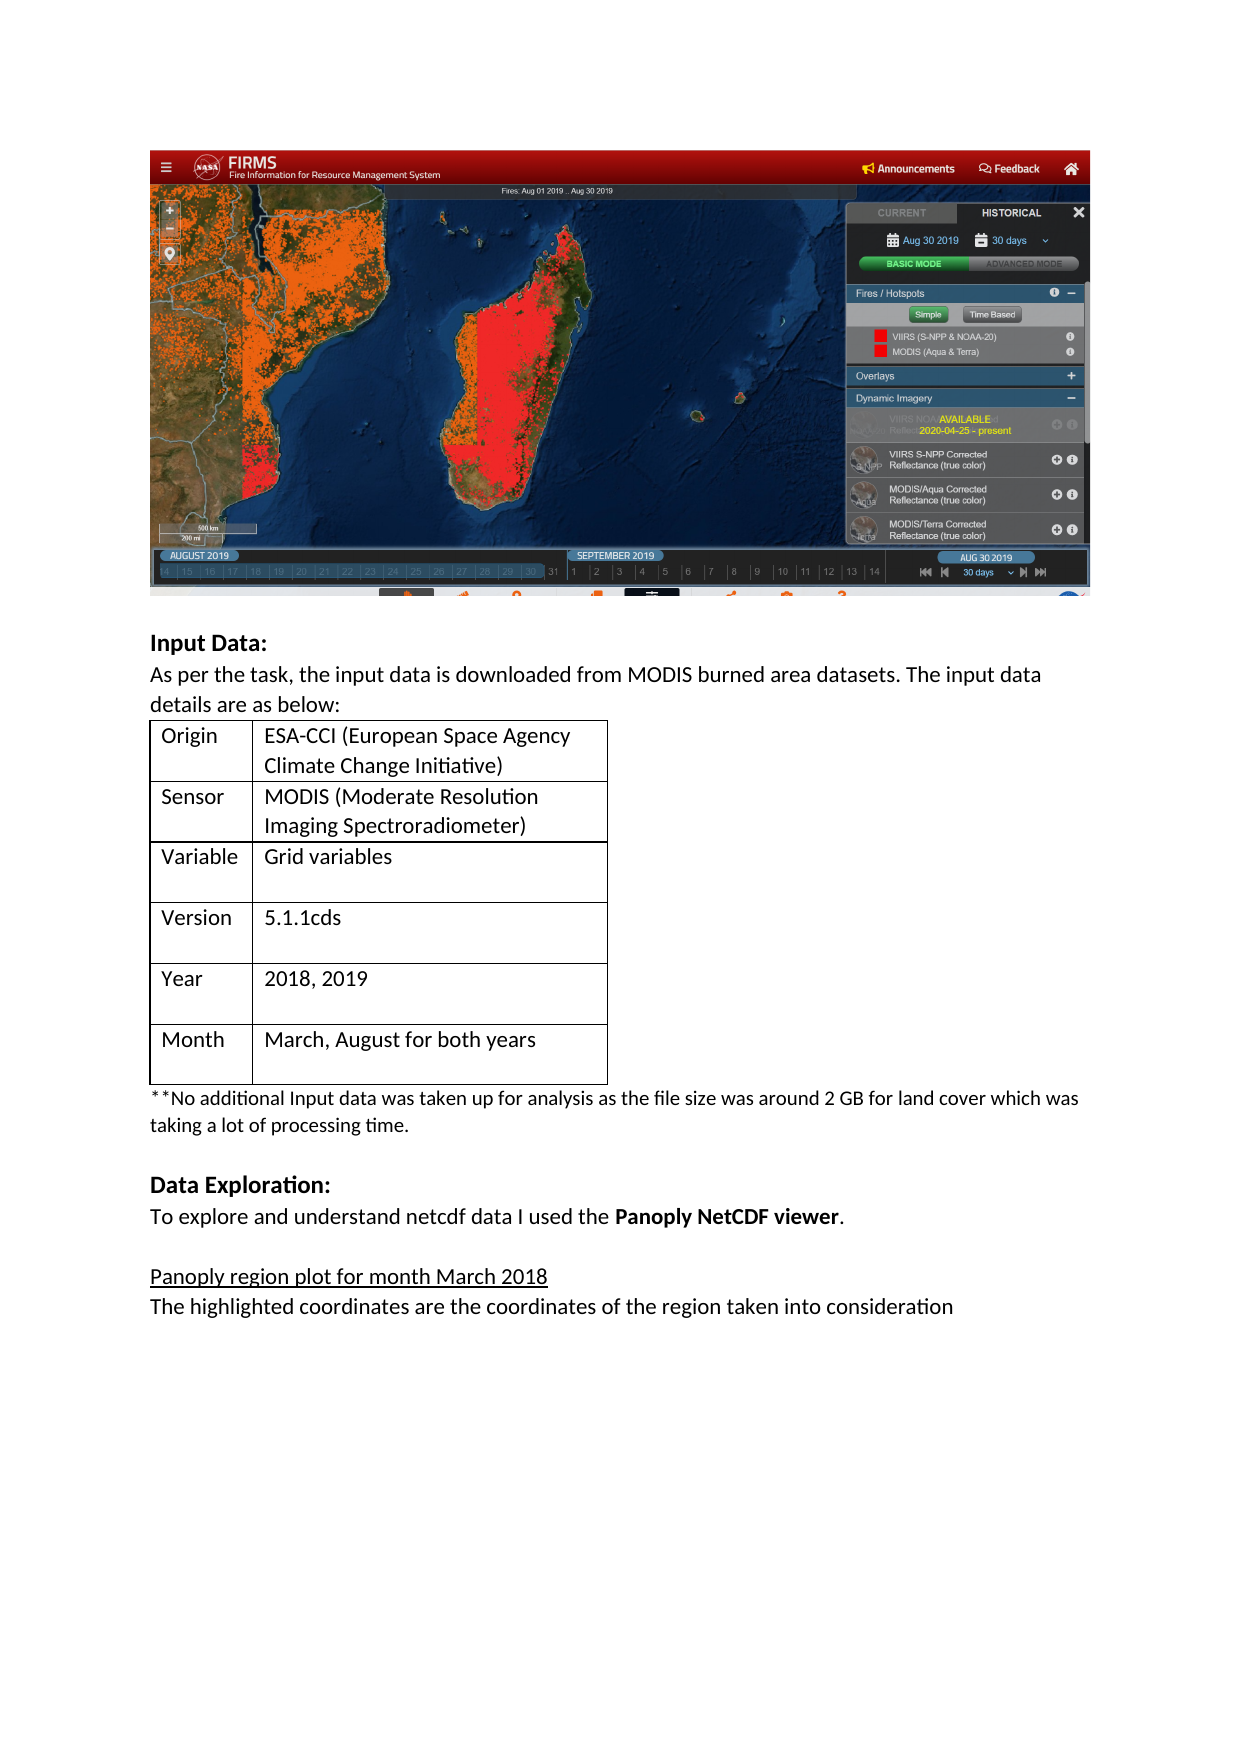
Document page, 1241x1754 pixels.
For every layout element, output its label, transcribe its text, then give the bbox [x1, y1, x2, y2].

table_cell 2018, 2019 [253, 964, 607, 1024]
table_cell Variable [151, 843, 252, 902]
text Panoply region plot for month March 2018 [150, 1262, 1090, 1290]
table_cell Year [151, 964, 252, 1024]
table_header Origin [151, 721, 252, 781]
table_cell Sensor [151, 782, 252, 841]
text As per the task, the input data is downloaded from MODIS burned area datasets. The input data details are as below: [150, 660, 1090, 718]
text The highlighted coordinates are the coordinates of the region taken into consideration [150, 1292, 1090, 1320]
text Data Exploration: [150, 1170, 1090, 1200]
text To explore and understand netcdf data I used the Panoply NetCDF viewer. [150, 1202, 1090, 1230]
table_cell Grid variables [253, 843, 607, 902]
table_cell MODIS (Moderate Resolution Imaging Spectroradiometer) [253, 782, 607, 841]
table_header ESA-CCI (European Space Agency Climate Change Initiative) [253, 721, 607, 781]
table_cell Month [151, 1025, 252, 1084]
table_cell Version [151, 903, 252, 963]
table_cell March, August for both years [253, 1025, 607, 1084]
text Input Data: [150, 628, 1090, 658]
text **No additional Input data was taken up for analysis as the file size was around 2 GB for land cover which was taking a lot of processing time. [150, 1085, 1090, 1138]
table_cell 5.1.1cds [253, 903, 607, 963]
